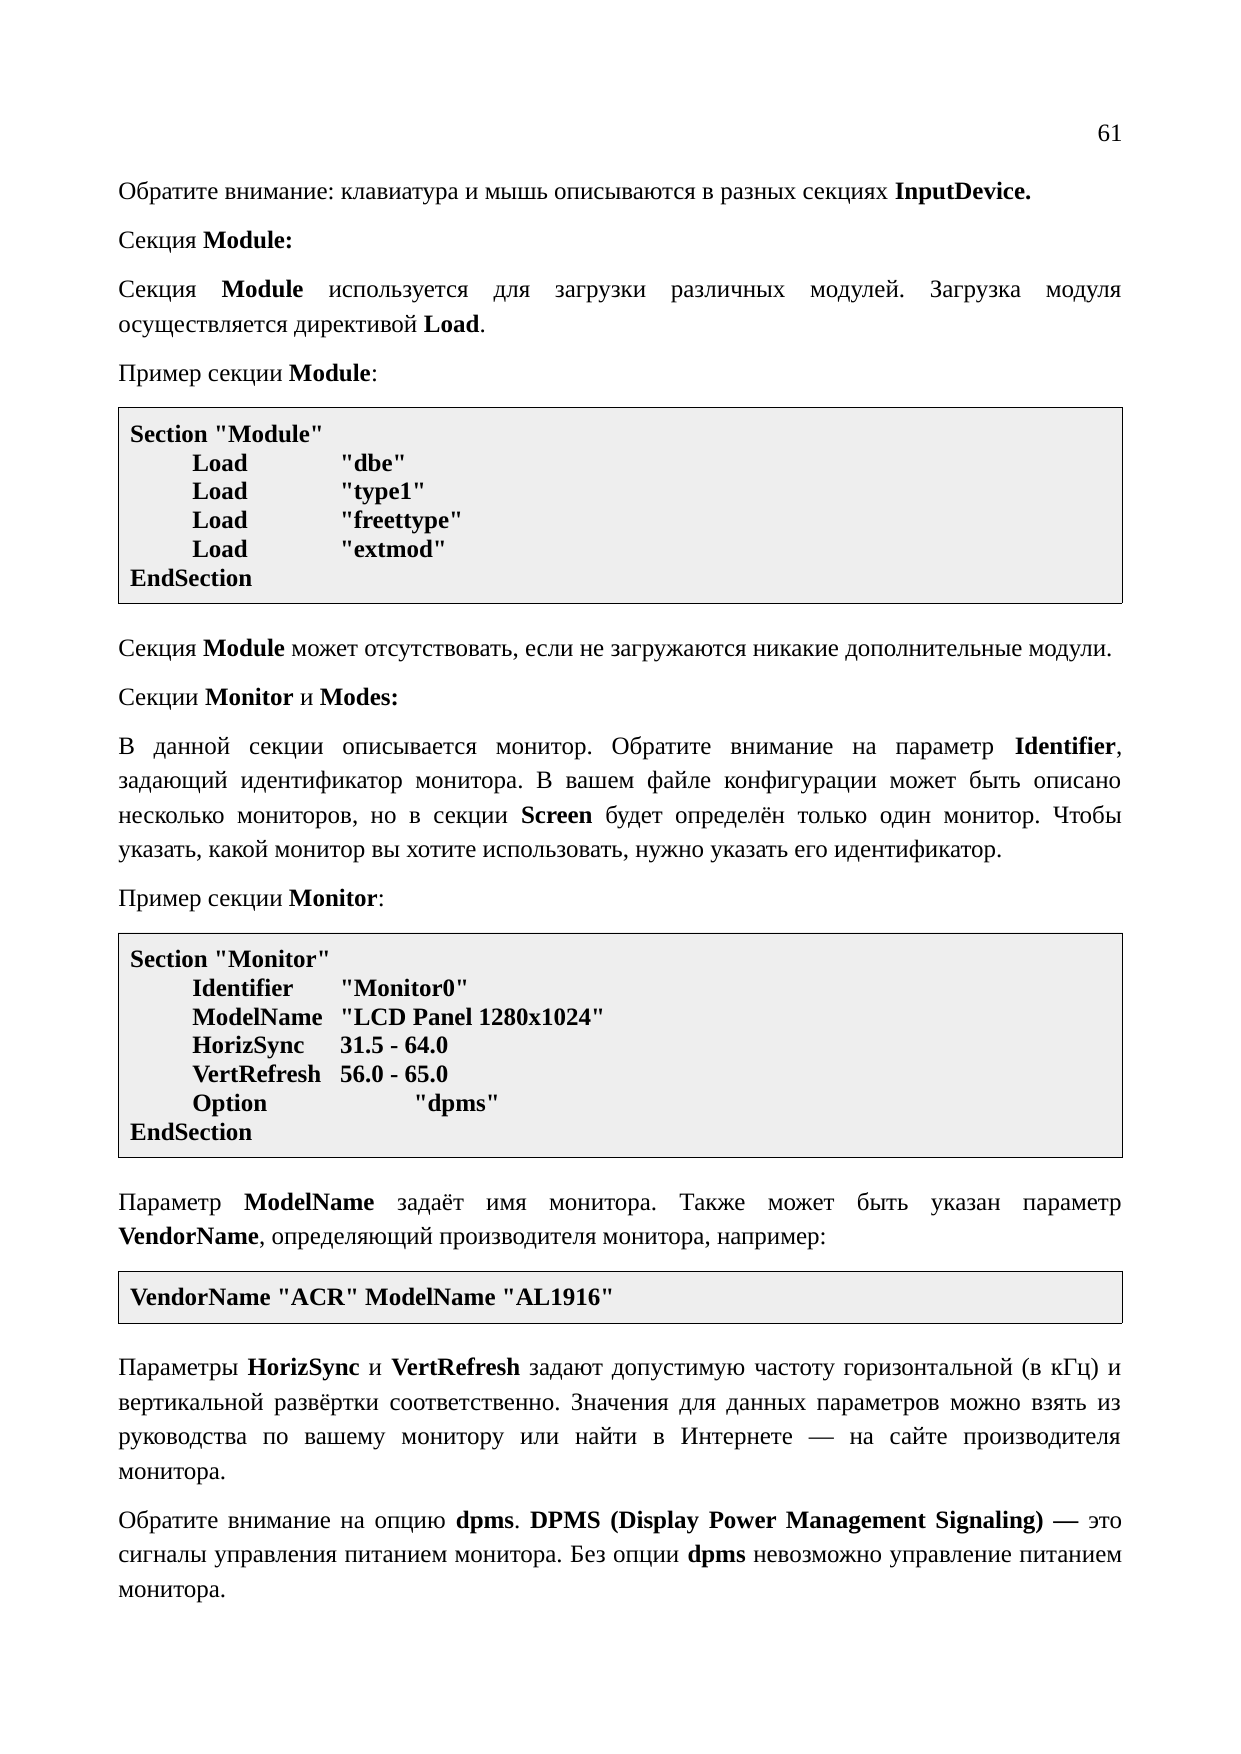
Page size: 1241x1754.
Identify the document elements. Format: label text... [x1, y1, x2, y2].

text Секция Module используется для загрузки различных модулей. Загрузка модуля осуществляется директивой Load. [118, 274, 1122, 338]
text VendorName "ACR" ModelName "AL1916" [119, 1272, 1122, 1323]
text Секции Monitor и Modes: [118, 682, 1122, 711]
text EndSection [119, 1105, 1122, 1157]
text Load "freettype" [119, 493, 1122, 522]
text ModelName "LCD Panel 1280x1024" [119, 990, 1122, 1019]
text EndSection [119, 551, 1122, 603]
text Параметр ModelName задаёт имя монитора. Также может быть указан параметр VendorName, определяющий производителя монитора, например: [118, 1187, 1122, 1250]
text Секция Module может отсутствовать, если не загружаются никакие дополнительные модули. [118, 633, 1122, 662]
text Section "Monitor" [119, 934, 1122, 961]
text Пример секции Module: [118, 358, 1122, 387]
text В данной секции описывается монитор. Обратите внимание на параметр Identifier, задающий идентификатор монитора. В вашем файле конфигурации может быть описано несколько мониторов, но в секции Screen будет определён только один монитор. Чтобы указать, какой монитор вы хотите использовать, нужно указать его идентификатор. [118, 731, 1122, 863]
text HorizSync 31.5 - 64.0 [119, 1019, 1122, 1047]
text Option "dpms" [119, 1076, 1122, 1105]
text Обратите внимание на опцию dpms. DPMS (Display Power Management Signaling) — это сигналы управления питанием монитора. Без опции dpms невозможно управление питанием монитора. [118, 1505, 1122, 1603]
text Section "Module" [119, 408, 1122, 436]
text VertRefresh 56.0 - 65.0 [119, 1047, 1122, 1076]
text Load "dbe" [119, 436, 1122, 464]
text Пример секции Monitor: [118, 883, 1122, 912]
text Identifier "Monitor0" [119, 961, 1122, 990]
text Load "type1" [119, 464, 1122, 493]
text Параметры HorizSync и VertRefresh задают допустимую частоту горизонтальной (в кГц) и вертикальной развёртки соответственно. Значения для данных параметров можно взять из руководства по вашему монитору или найти в Интернете — на сайте производителя монитора. [118, 1352, 1122, 1485]
text Секция Module: [118, 225, 1122, 254]
text Обратите внимание: клавиатура и мышь описываются в разных секциях InputDevice. [118, 176, 1122, 205]
text Load "extmod" [119, 522, 1122, 551]
